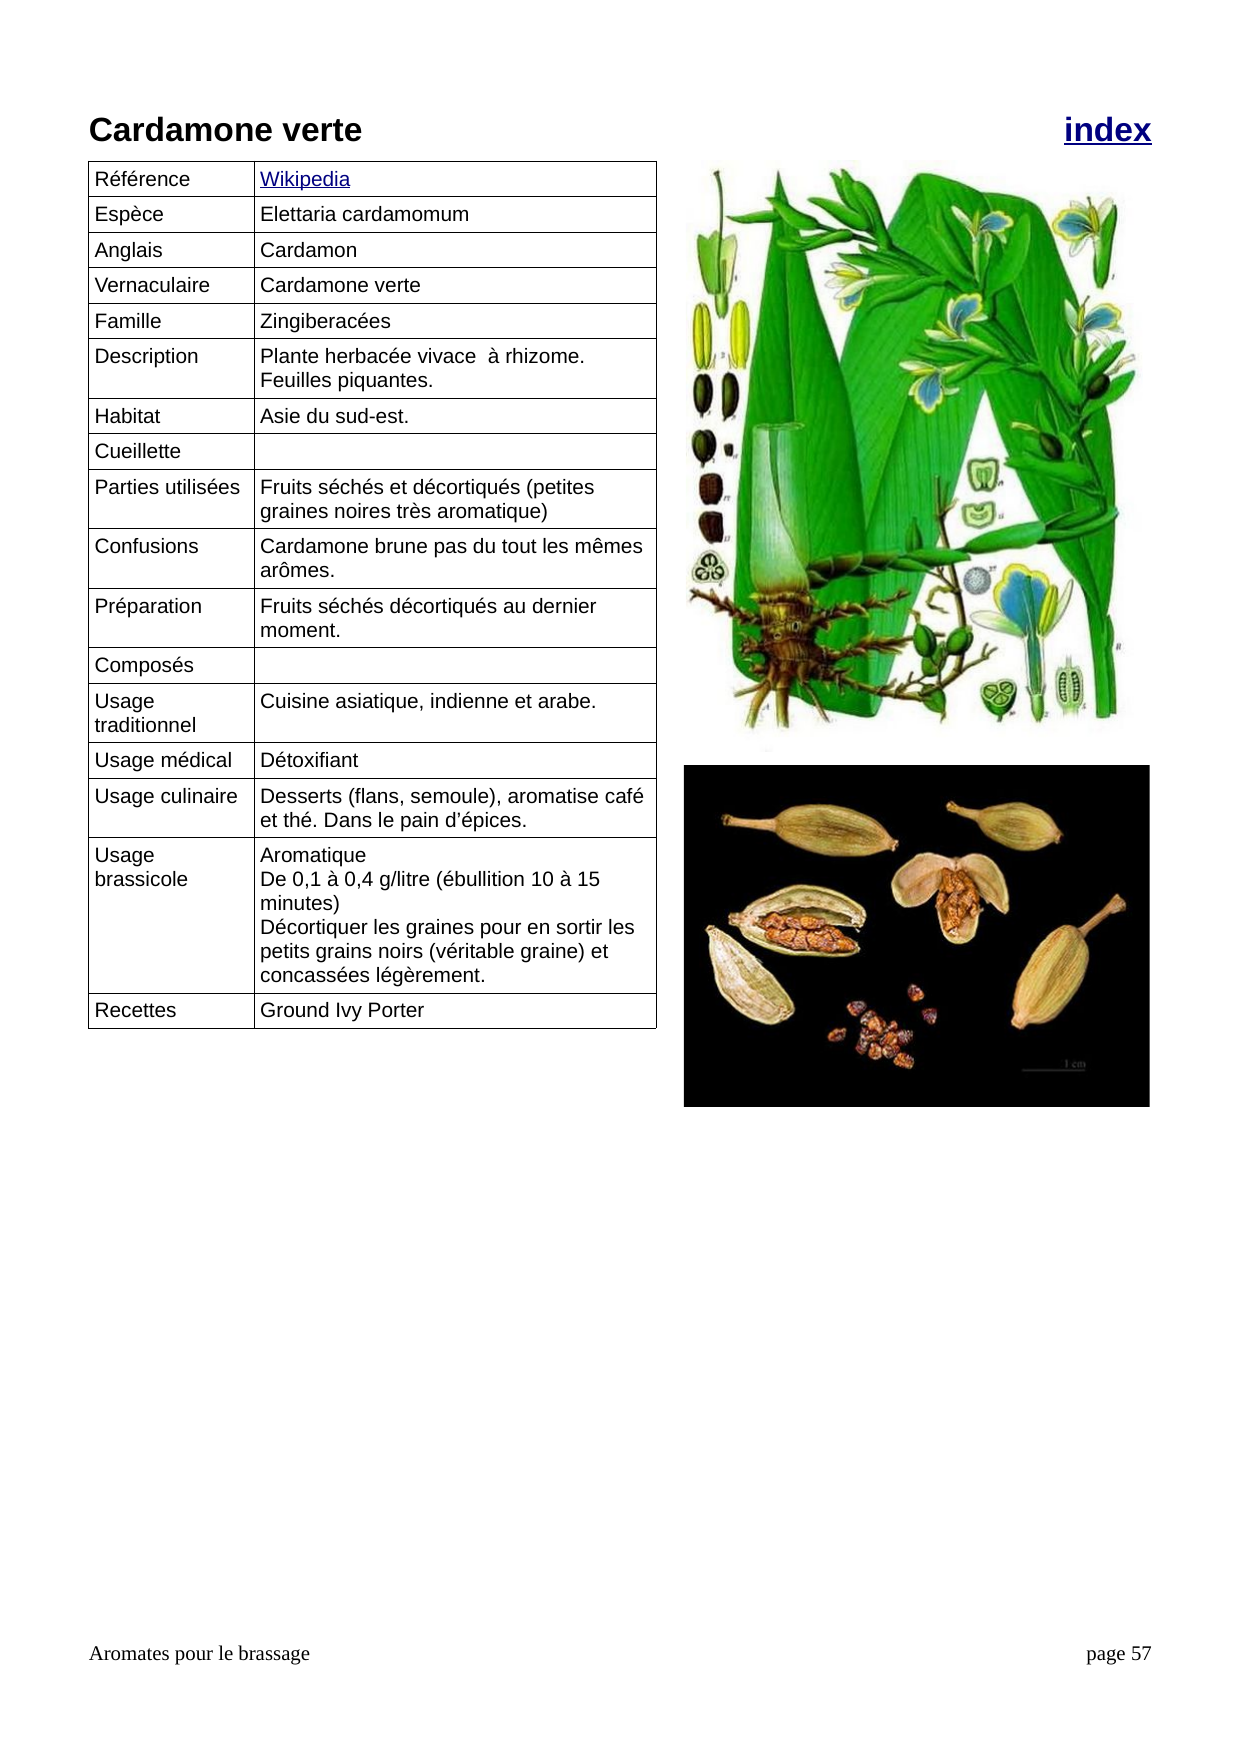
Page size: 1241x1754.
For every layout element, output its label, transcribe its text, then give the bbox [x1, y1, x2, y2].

table_cell Usage culinaire [89, 779, 254, 837]
table_cell Usage médical [89, 743, 254, 778]
table_cell Espèce [89, 197, 254, 232]
table_cell Aromatique De 0,1 à 0,4 g/litre (ébullition 10 à 15 minutes) Décortiquer les graines pour en sortir les petits grains noirs (véritable graine) et concassées légèrement. [255, 838, 656, 992]
table_cell Parties utilisées [89, 470, 254, 528]
table_cell Elettaria cardamomum [255, 197, 656, 232]
picture [685, 160, 1143, 752]
table_cell Plante herbacée vivace à rhizome. Feuilles piquantes. [255, 339, 656, 398]
table_cell Description [89, 339, 254, 398]
subtitle Cardamone verte index [88, 109, 1152, 148]
table_cell Fruits séchés décortiqués au dernier moment. [255, 589, 656, 647]
table_cell Cardamone brune pas du tout les mêmes arômes. [255, 529, 656, 588]
table_cell Habitat [89, 399, 254, 433]
table_cell Asie du sud-est. [255, 399, 656, 433]
table_cell Composés [89, 648, 254, 683]
table_cell Famille [89, 304, 254, 338]
table_cell Vernaculaire [89, 268, 254, 303]
table_cell Desserts (flans, semoule), aromatise café et thé. Dans le pain d’épices. [255, 779, 656, 837]
table_header Wikipedia [255, 162, 656, 196]
table_cell Anglais [89, 233, 254, 267]
table_cell Recettes [89, 994, 254, 1028]
table_cell Détoxifiant [255, 743, 656, 778]
table_cell Cuisine asiatique, indienne et arabe. [255, 684, 656, 742]
table_cell Fruits séchés et décortiqués (petites graines noires très aromatique) [255, 470, 656, 528]
table_cell Préparation [89, 589, 254, 647]
table_cell Cardamon [255, 233, 656, 267]
table_cell [255, 648, 656, 683]
table_cell Usage brassicole [89, 838, 254, 992]
table_cell [255, 434, 656, 469]
table_header Référence [89, 162, 254, 196]
table_cell Zingiberacées [255, 304, 656, 338]
table_cell Usage traditionnel [89, 684, 254, 742]
table_cell Confusions [89, 529, 254, 588]
picture [683, 765, 1150, 1107]
table_cell Ground Ivy Porter [255, 994, 656, 1028]
table_cell Cardamone verte [255, 268, 656, 303]
table_cell Cueillette [89, 434, 254, 469]
